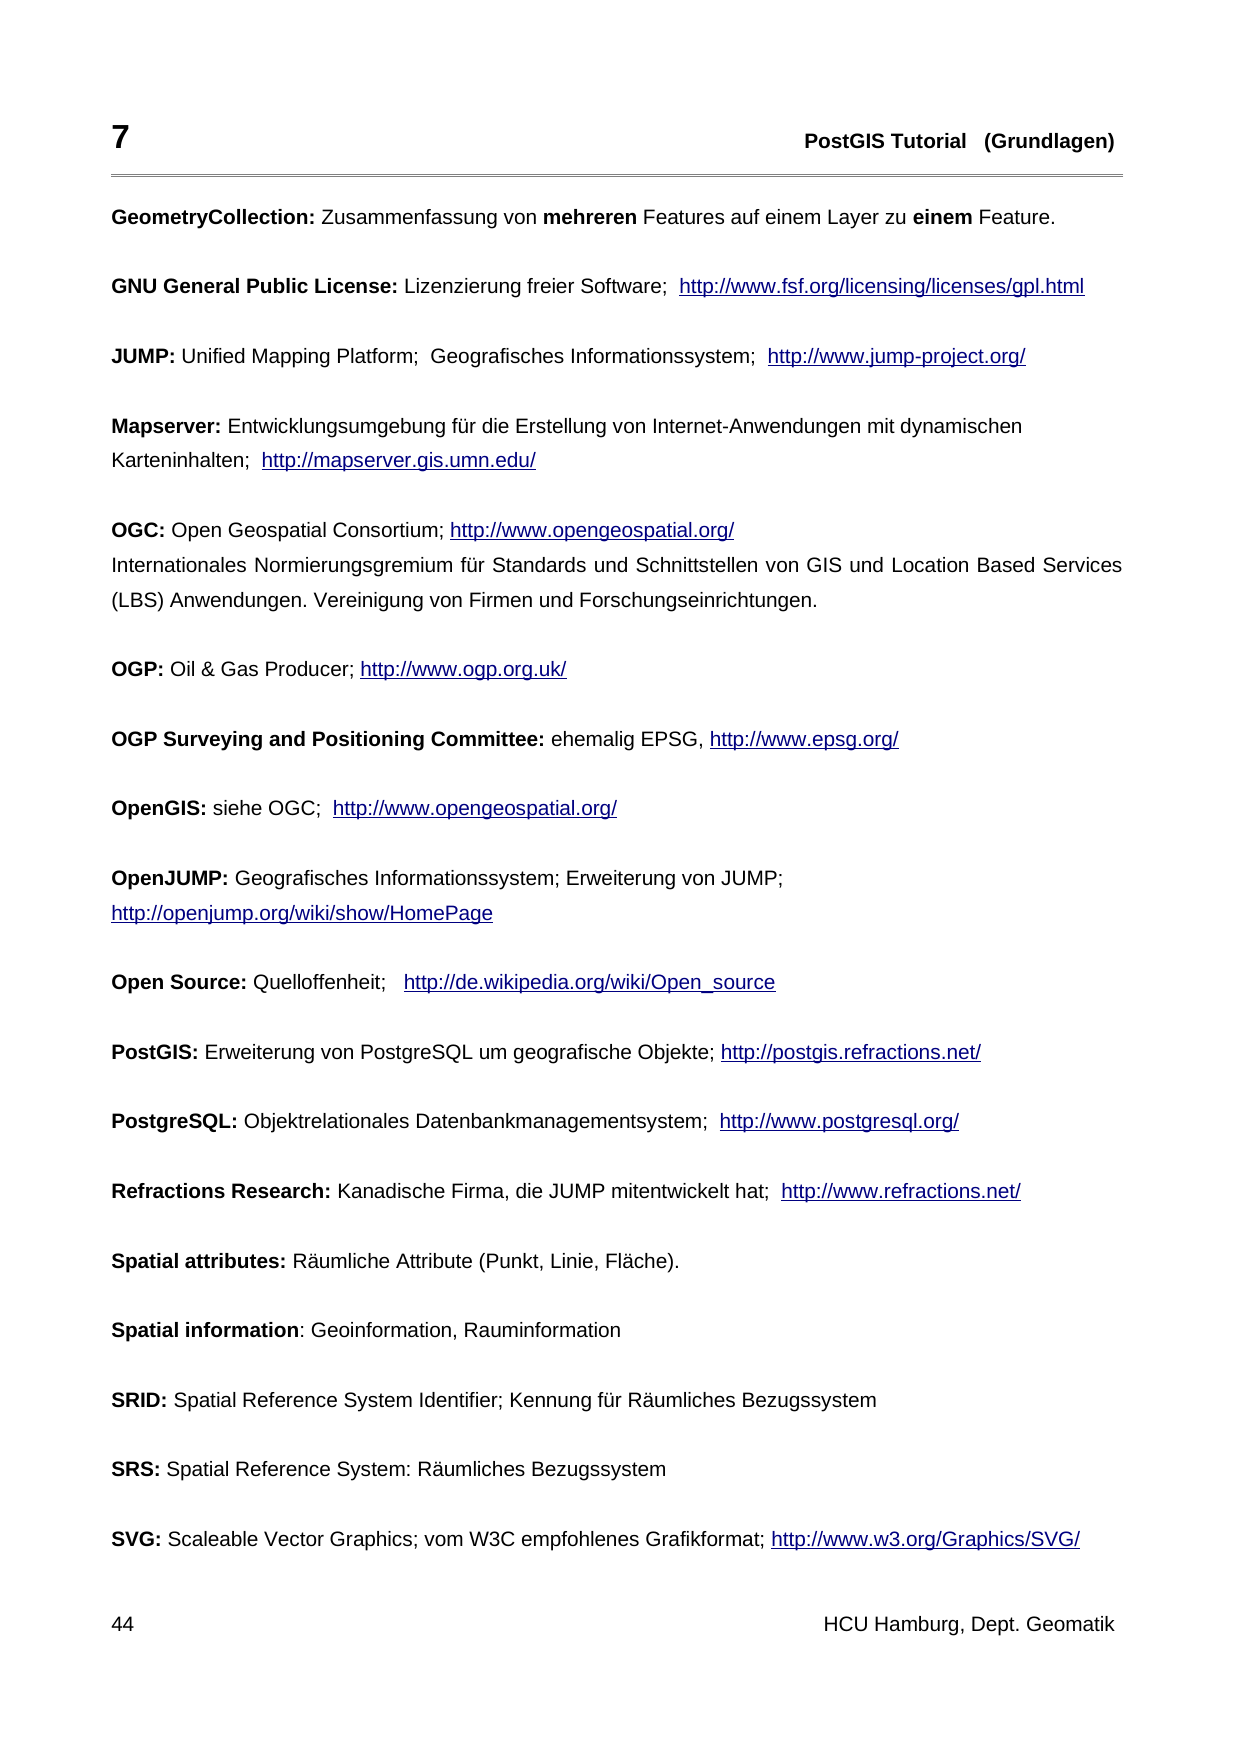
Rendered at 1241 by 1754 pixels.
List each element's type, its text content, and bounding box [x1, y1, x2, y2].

text PostgreSQL: Objektrelationales Datenbankmanagementsystem; http://www.postgresql.org/ [111, 1110, 1123, 1133]
text OpenGIS: siehe OGC; http://www.opengeospatial.org/ [111, 797, 1123, 820]
text GNU General Public License: Lizenzierung freier Software; http://www.fsf.org/licensing/licenses/gpl.html [111, 275, 1123, 298]
text JUMP: Unified Mapping Platform; Geografisches Informationssystem; http://www.jump-project.org/ [111, 345, 1123, 368]
text OGP: Oil & Gas Producer; http://www.ogp.org.uk/ [111, 658, 1123, 681]
text Spatial information: Geoinformation, Rauminformation [111, 1319, 1123, 1342]
text Open Source: Quelloffenheit; http://de.wikipedia.org/wiki/Open_source [111, 971, 1123, 994]
text OGP Surveying and Positioning Committee: ehemalig EPSG, http://www.epsg.org/ [111, 727, 1123, 751]
text Refractions Research: Kanadische Firma, die JUMP mitentwickelt hat; http://www.refractions.net/ [111, 1180, 1123, 1203]
text GeometryCollection: Zusammenfassung von mehreren Features auf einem Layer zu einem Feature. [111, 206, 1123, 229]
text SVG: Scaleable Vector Graphics; vom W3C empfohlenes Grafikformat; http://www.w3.org/Graphics/SVG/ [111, 1528, 1123, 1551]
text PostGIS: Erweiterung von PostgreSQL um geografische Objekte; http://postgis.refractions.net/ [111, 1041, 1123, 1064]
text Spatial attributes: Räumliche Attribute (Punkt, Linie, Fläche). [111, 1249, 1123, 1273]
text OpenJUMP: Geografisches Informationssystem; Erweiterung von JUMP; http://openjump.org/wiki/show/HomePage [111, 867, 1123, 925]
text SRS: Spatial Reference System: Räumliches Bezugssystem [111, 1458, 1123, 1481]
text SRID: Spatial Reference System Identifier; Kennung für Räumliches Bezugssystem [111, 1388, 1123, 1412]
text Mapserver: Entwicklungsumgebung für die Erstellung von Internet-Anwendungen mit dynamischen Karteninhalten; http://mapserver.gis.umn.edu/ [111, 414, 1123, 472]
text Internationales Normierungsgremium für Standards und Schnittstellen von GIS und Location Based Services (LBS) Anwendungen. Vereinigung von Firmen und Forschungseinrichtungen. [111, 553, 1123, 612]
text OGC: Open Geospatial Consortium; http://www.opengeospatial.org/ [111, 519, 1123, 542]
